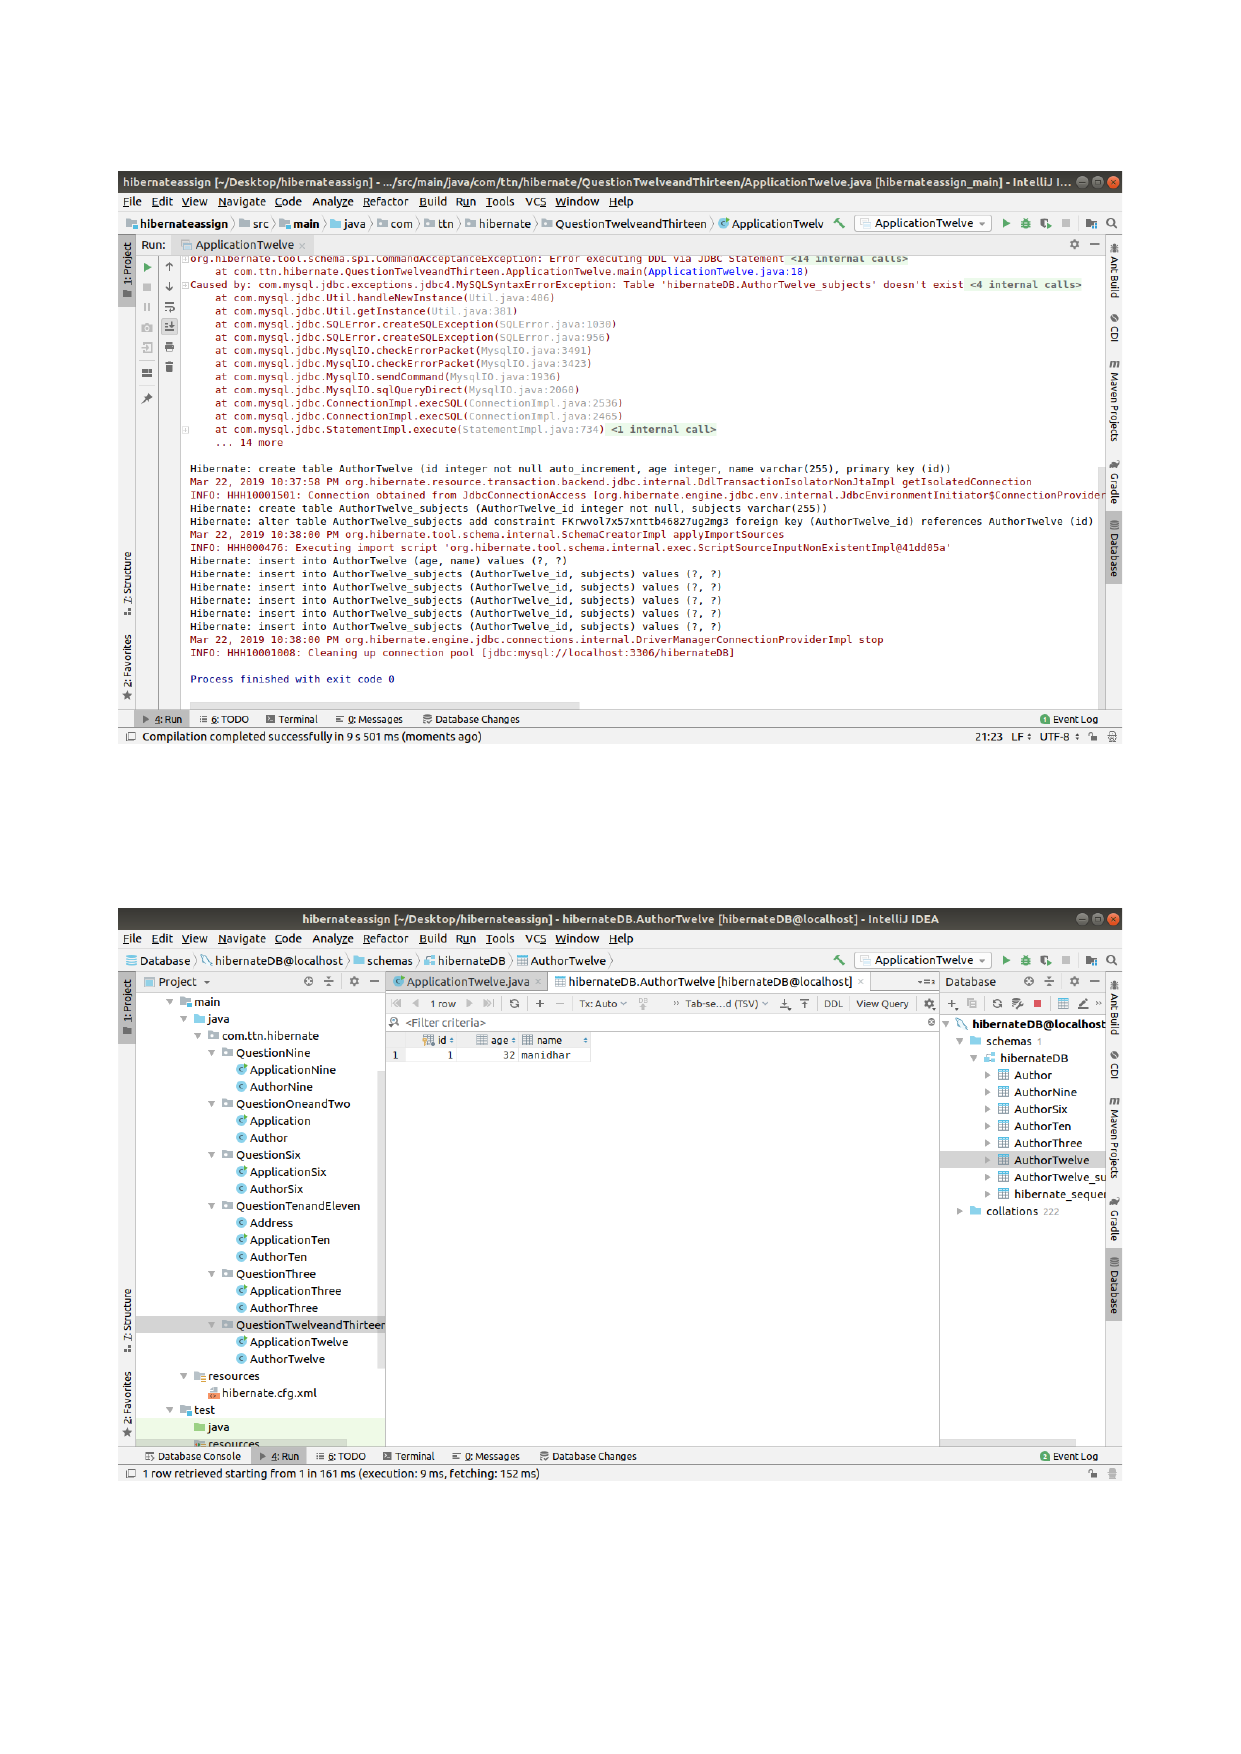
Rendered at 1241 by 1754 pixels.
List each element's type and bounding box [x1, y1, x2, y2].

picture [118, 171, 1123, 744]
picture [118, 908, 1123, 1481]
